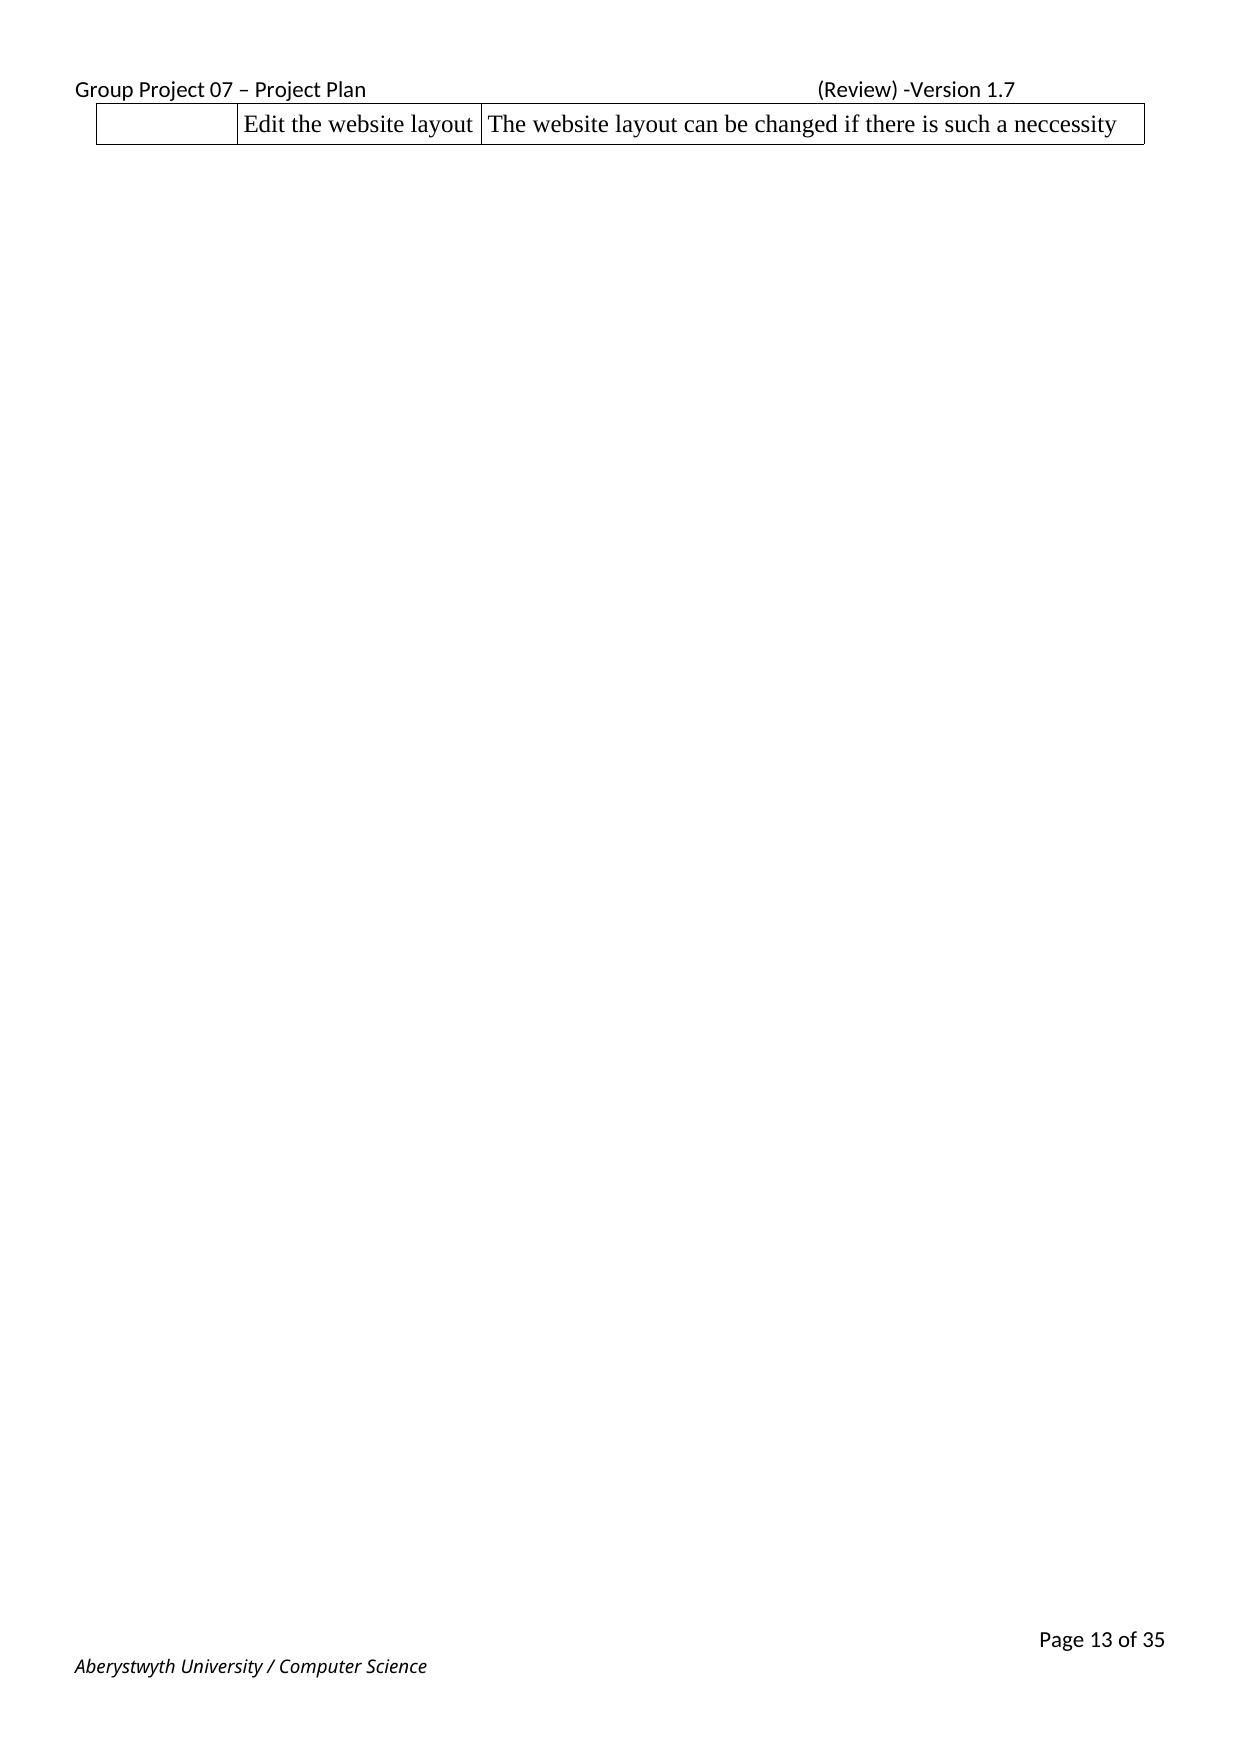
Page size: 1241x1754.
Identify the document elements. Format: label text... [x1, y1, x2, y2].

table_cell The website layout can be changed if there is such a neccessity [482, 104, 1144, 144]
table_cell Edit the website layout [238, 104, 481, 144]
table_cell [97, 104, 237, 144]
